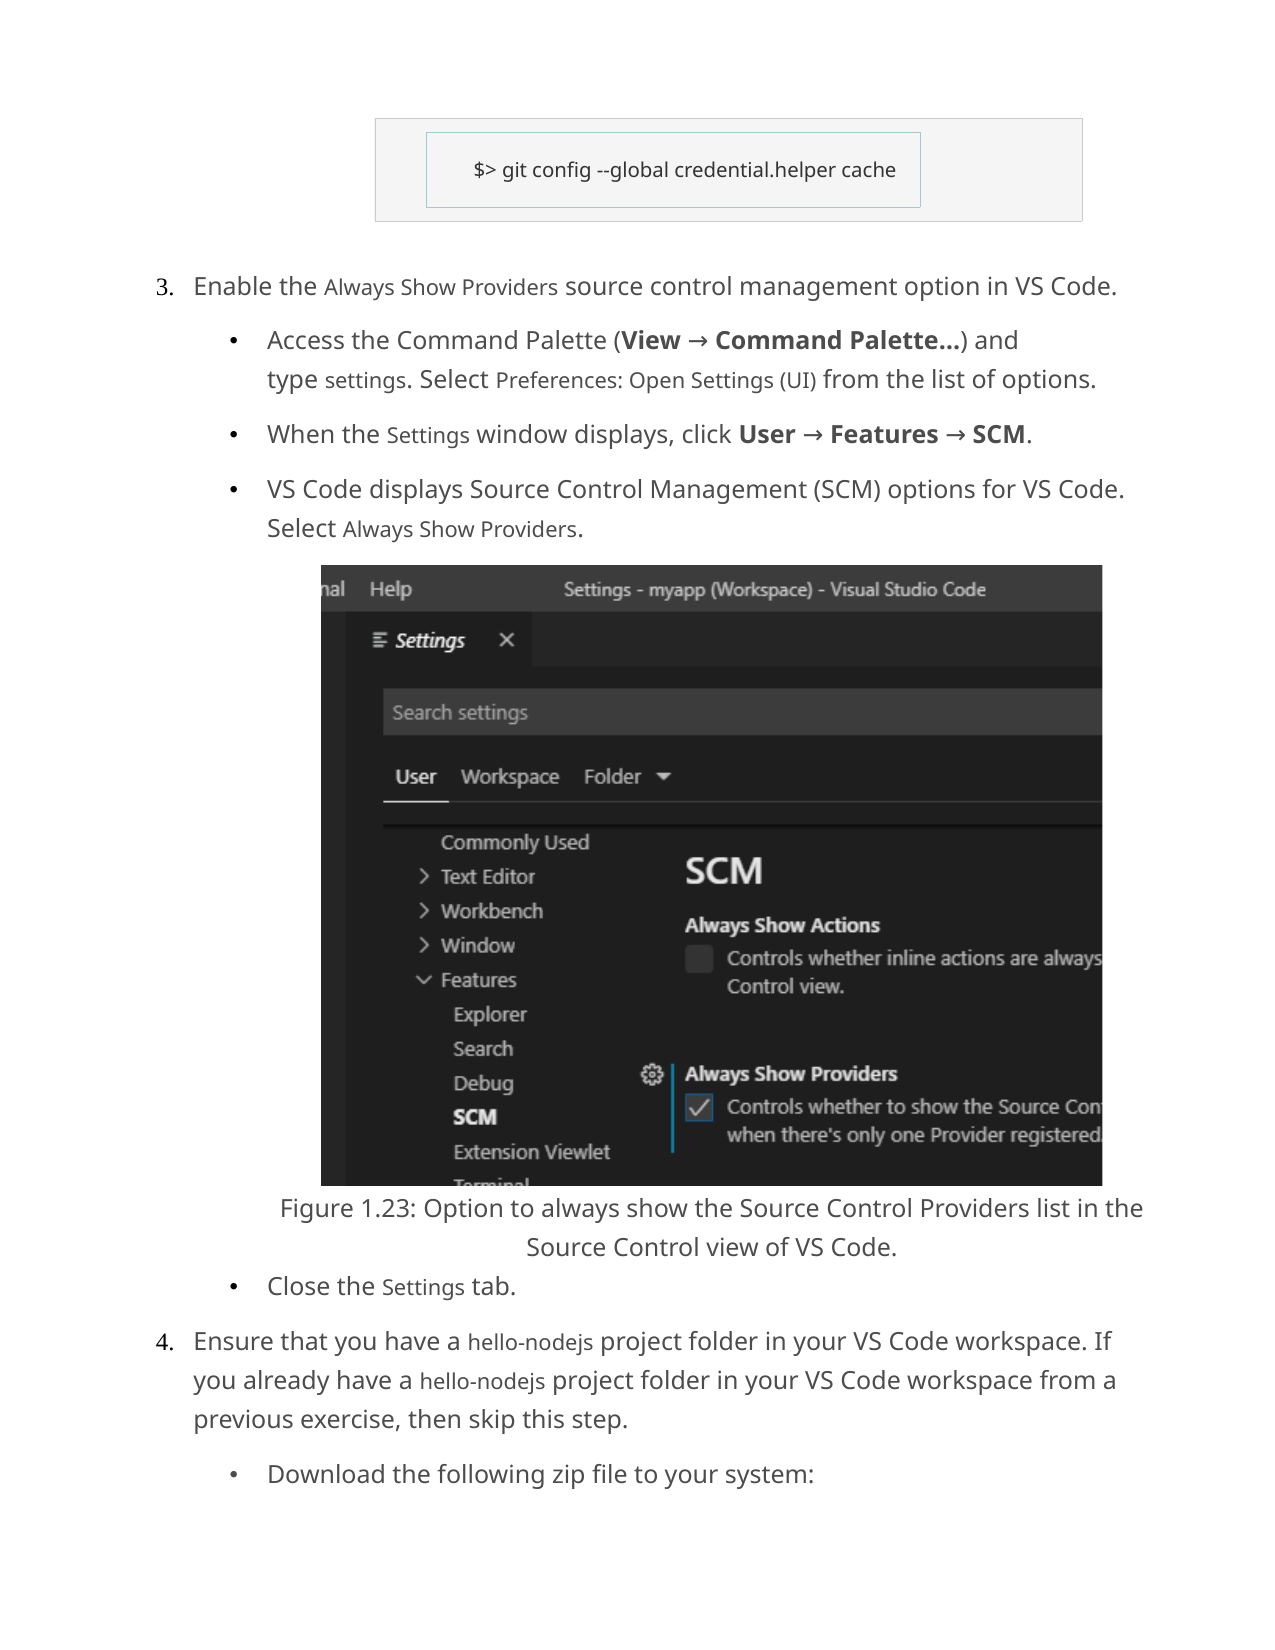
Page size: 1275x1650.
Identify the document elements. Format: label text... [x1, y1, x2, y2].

list Ensure that you have a hello-nodejs project folder in your VS Code workspace. If you already have a hello-nodejs project folder in your VS Code workspace from a previous exercise, then skip this step. [156, 1323, 1157, 1436]
list $> git config --global credential.helper cache [376, 119, 1082, 221]
list Figure 1.23: Option to always show the Source Control Providers list in the Source Control view of VS Code. [229, 1190, 1157, 1263]
list Close the Settings tab. [229, 1269, 1157, 1303]
list Download the following zip file to your system: [229, 1457, 1157, 1491]
list Access the Command Palette (View → Command Palette…​) and type settings. Select Preferences: Open Settings (UI) from the list of options. [229, 323, 1157, 396]
picture [321, 565, 1103, 1186]
list When the Settings window displays, click User → Features → SCM. [229, 417, 1157, 451]
list Enable the Always Show Providers source control management option in VS Code. [156, 268, 1157, 302]
list VS Code displays Source Control Management (SCM) options for VS Code. Select Always Show Providers. [229, 472, 1157, 545]
